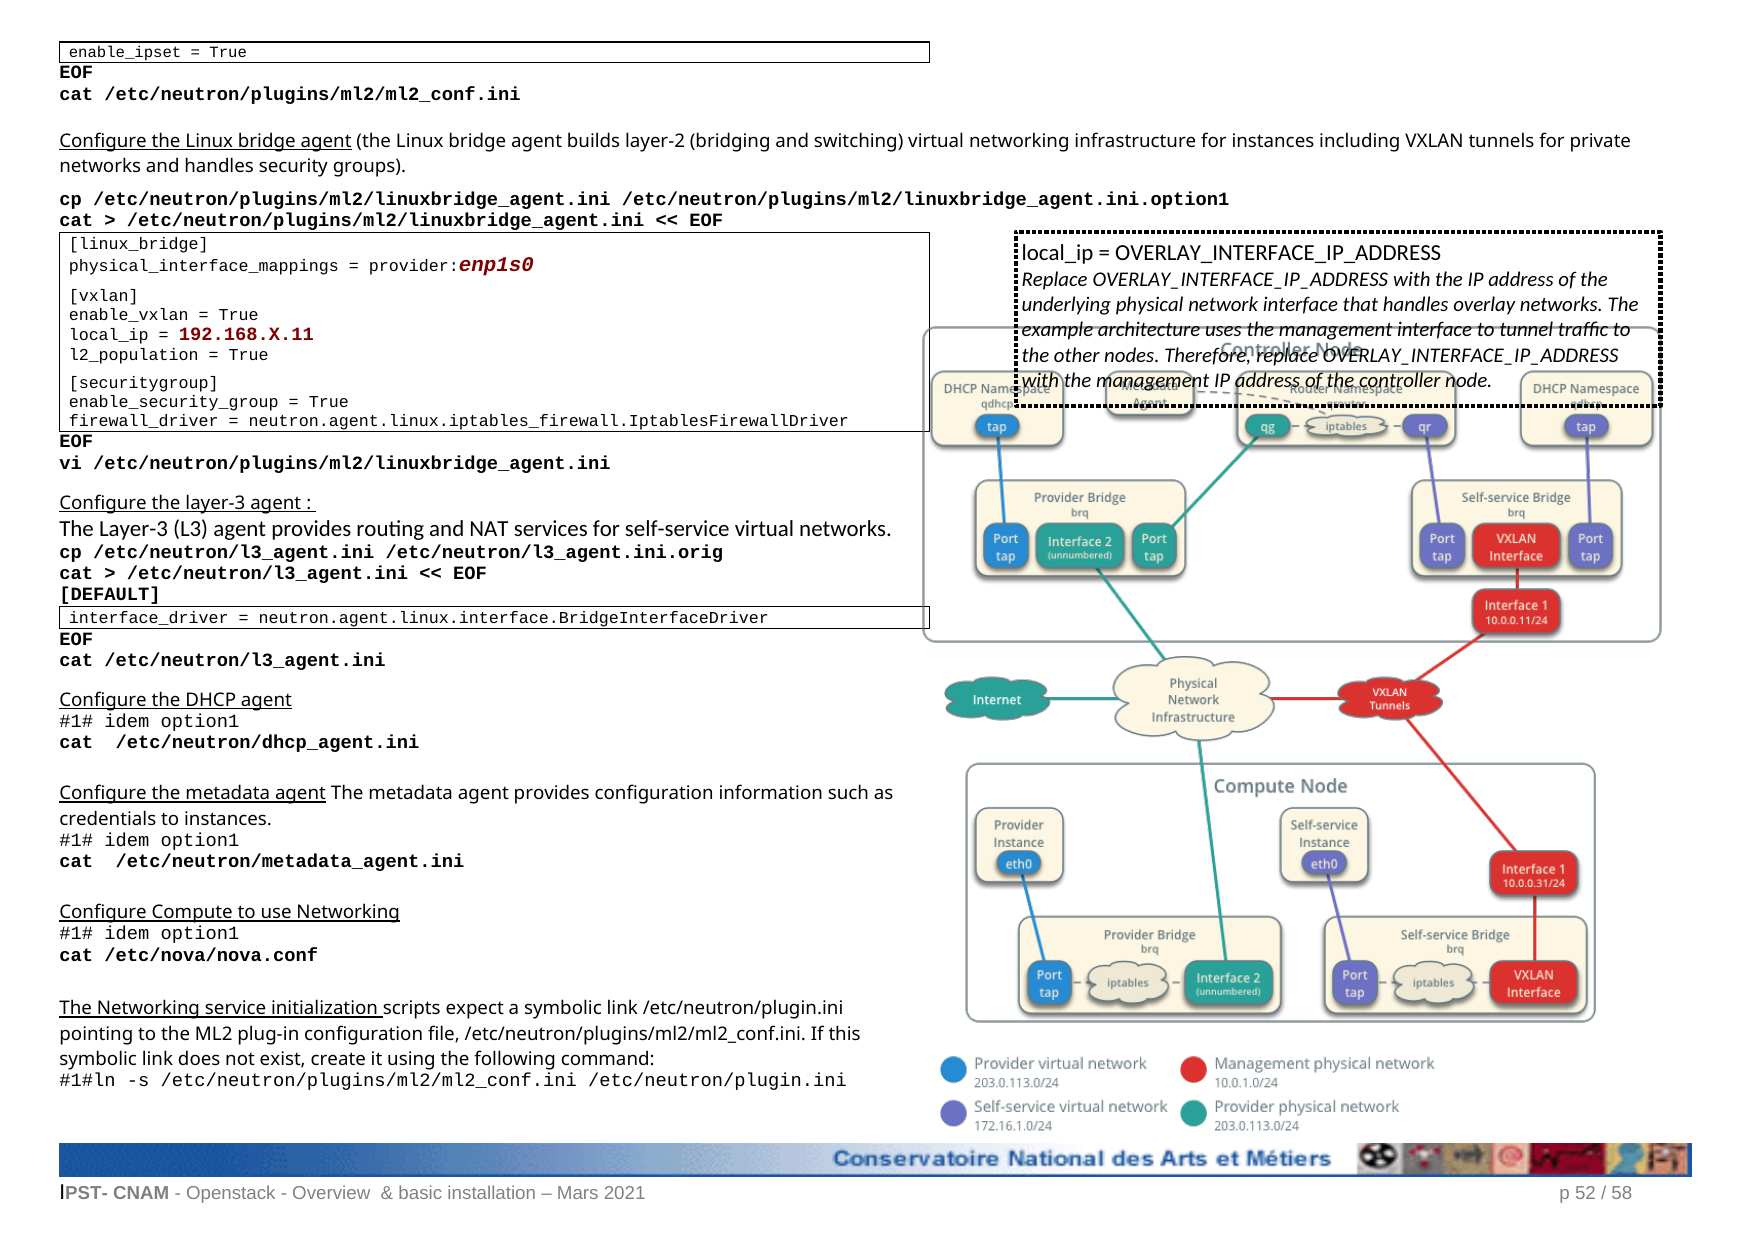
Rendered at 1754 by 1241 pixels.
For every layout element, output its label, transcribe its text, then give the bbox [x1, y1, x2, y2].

text cat /etc/neutron/metadata_agent.ini [59, 852, 905, 873]
text [linux_bridge] [60, 233, 929, 251]
text cat /etc/neutron/dhcp_agent.ini [59, 733, 905, 754]
text [1678, 924, 1695, 945]
text firewall_driver = neutron.agent.linux.iptables_firewall.IptablesFirewallDriver [60, 409, 905, 431]
text #1# idem option1 [59, 711, 905, 733]
text enable_security_group = True [60, 390, 905, 409]
text [DEFAULT] [59, 585, 905, 606]
text Configure the metadata agent The metadata agent provides configuration information such as credentials to instances. [59, 779, 905, 831]
text [1678, 629, 1695, 651]
text Configure Compute to use Networking [59, 898, 905, 924]
text l2_population = True [60, 343, 905, 365]
text EOF [59, 432, 905, 453]
text The Networking service initialization scripts expect a symbolic link /etc/neutron/plugin.ini pointing to the ML2 plug-in configuration file, /etc/neutron/plugins/ml2/ml2_conf.ini. If this symbolic link does not exist, create it using the following command: [59, 994, 905, 1071]
picture [905, 316, 1678, 1144]
text enable_ipset = True [60, 43, 929, 62]
text physical_interface_mappings = provider:enp1s0 [60, 251, 929, 278]
text enable_vxlan = True [60, 303, 929, 322]
text [vxlan] [60, 284, 929, 303]
text vi /etc/neutron/plugins/ml2/linuxbridge_agent.ini [59, 453, 905, 475]
text cp /etc/neutron/plugins/ml2/linuxbridge_agent.ini /etc/neutron/plugins/ml2/linuxbridge_agent.ini.option1 [59, 190, 1695, 211]
text EOF [59, 629, 905, 651]
text Configure the DHCP agent [59, 686, 905, 711]
text #1#ln -s /etc/neutron/plugins/ml2/ml2_conf.ini /etc/neutron/plugin.ini [59, 1071, 905, 1092]
text cp /etc/neutron/l3_agent.ini /etc/neutron/l3_agent.ini.orig [59, 542, 905, 564]
text cat > /etc/neutron/l3_agent.ini << EOF [59, 564, 905, 585]
text local_ip = 192.168.X.11 [60, 322, 905, 343]
text cat /etc/nova/nova.conf [59, 945, 905, 967]
text [1678, 711, 1695, 733]
text cat /etc/neutron/plugins/ml2/ml2_conf.ini [59, 84, 1695, 106]
text [1678, 432, 1695, 453]
text cat /etc/neutron/l3_agent.ini [59, 651, 905, 672]
text [securitygroup] [60, 372, 905, 390]
text cat > /etc/neutron/plugins/ml2/linuxbridge_agent.ini << EOF [59, 211, 1695, 232]
text #1# idem option1 [59, 831, 905, 852]
text interface_driver = neutron.agent.linux.interface.BridgeInterfaceDriver [60, 607, 905, 628]
text EOF [59, 63, 1695, 84]
text [1678, 831, 1695, 852]
text The Layer-3 (L3) agent provides routing and NAT services for self-service virtual networks. [59, 514, 905, 542]
text #1# idem option1 [59, 924, 905, 945]
text Configure the layer-3 agent : [59, 489, 905, 514]
text [1678, 585, 1695, 606]
text Configure the Linux bridge agent (the Linux bridge agent builds layer-2 (bridging and switching) virtual networking infrastructure for instances including VXLAN tunnels for private networks and handles security groups). [59, 127, 1695, 178]
